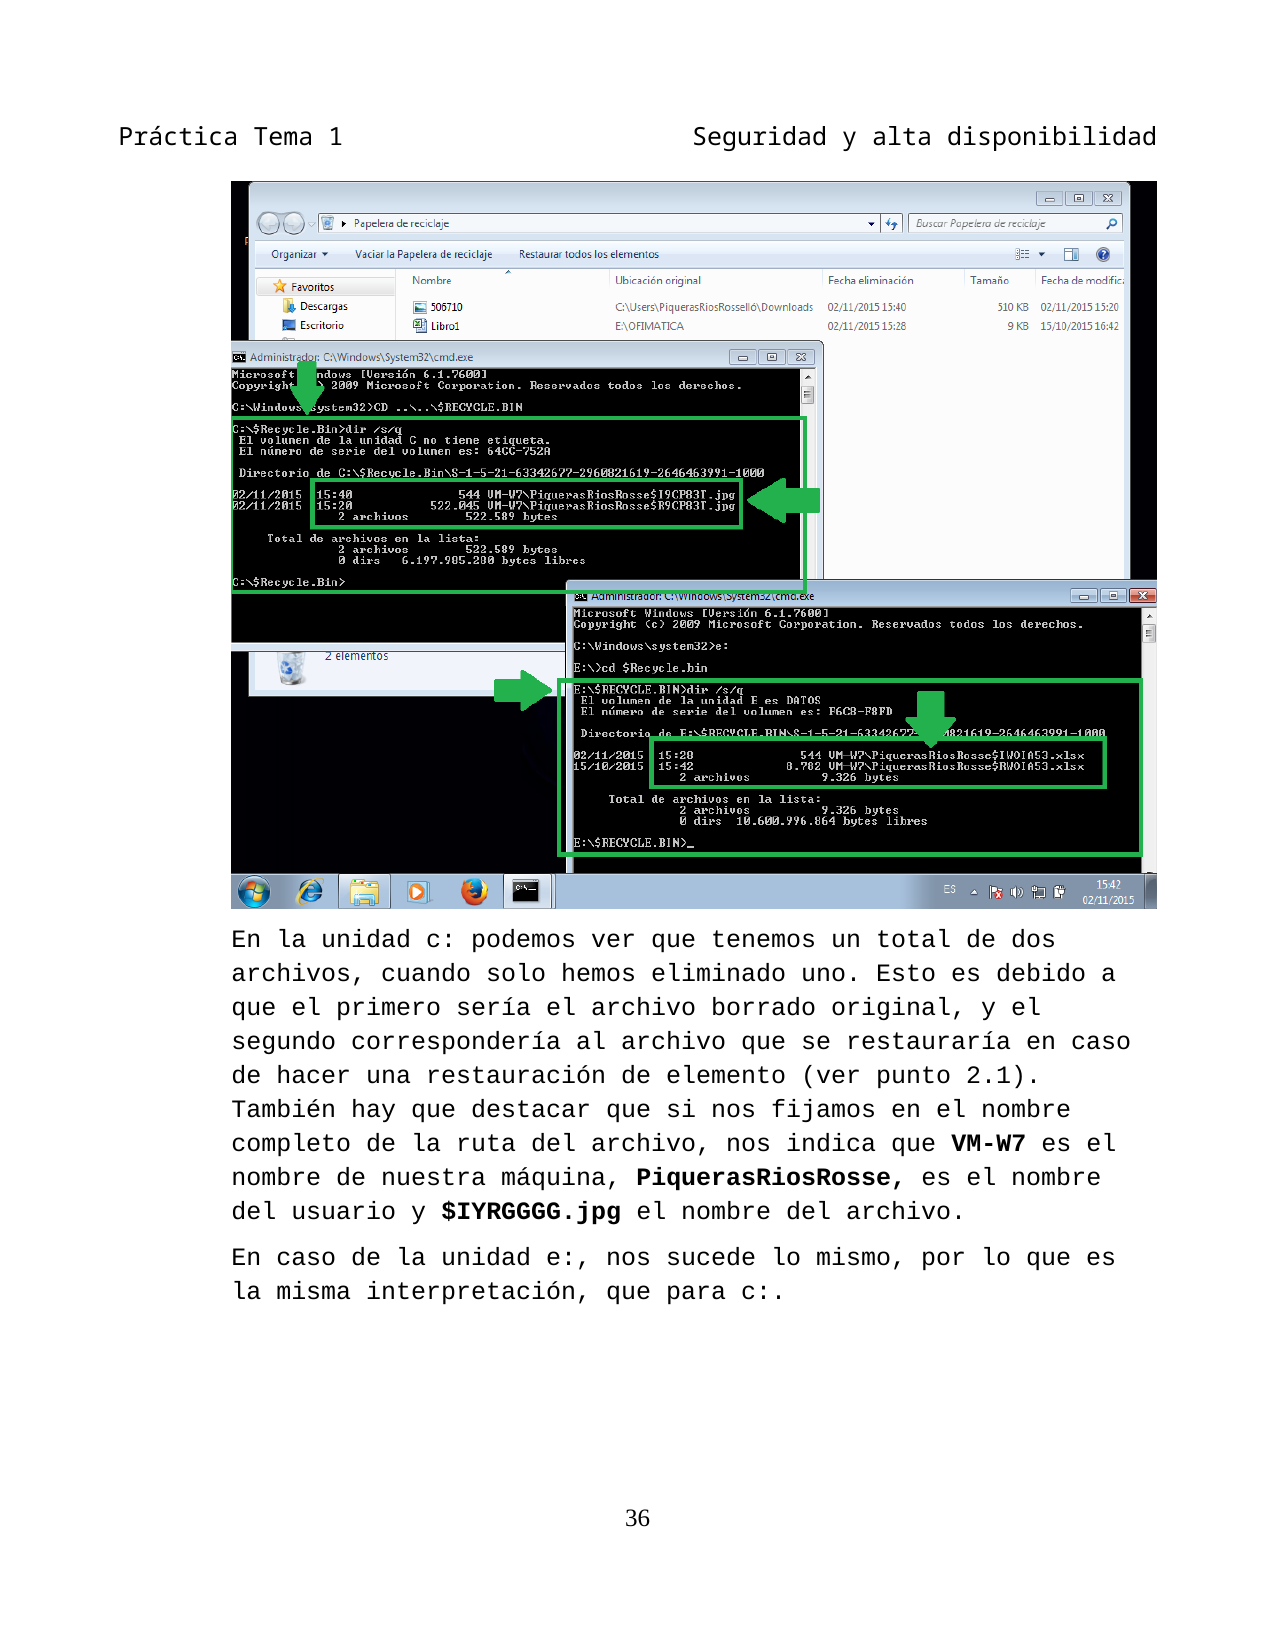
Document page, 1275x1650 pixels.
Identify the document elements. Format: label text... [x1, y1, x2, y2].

text En caso de la unidad e:, nos sucede lo mismo, por lo que es la misma interpretación, que para c:. [231, 1245, 1157, 1307]
picture [231, 181, 1157, 909]
text En la unidad c: podemos ver que tenemos un total de dos archivos, cuando solo hemos eliminado uno. Esto es debido a que el primero sería el archivo borrado original, y el segundo correspondería al archivo que se restauraría en caso de hacer una restauración de elemento (ver punto 2.1). También hay que destacar que si nos fijamos en el nombre completo de la ruta del archivo, nos indica que VM-W7 es el nombre de nuestra máquina, PiquerasRiosRosse, es el nombre del usuario y $IYRGGGG.jpg el nombre del archivo. [231, 927, 1157, 1227]
